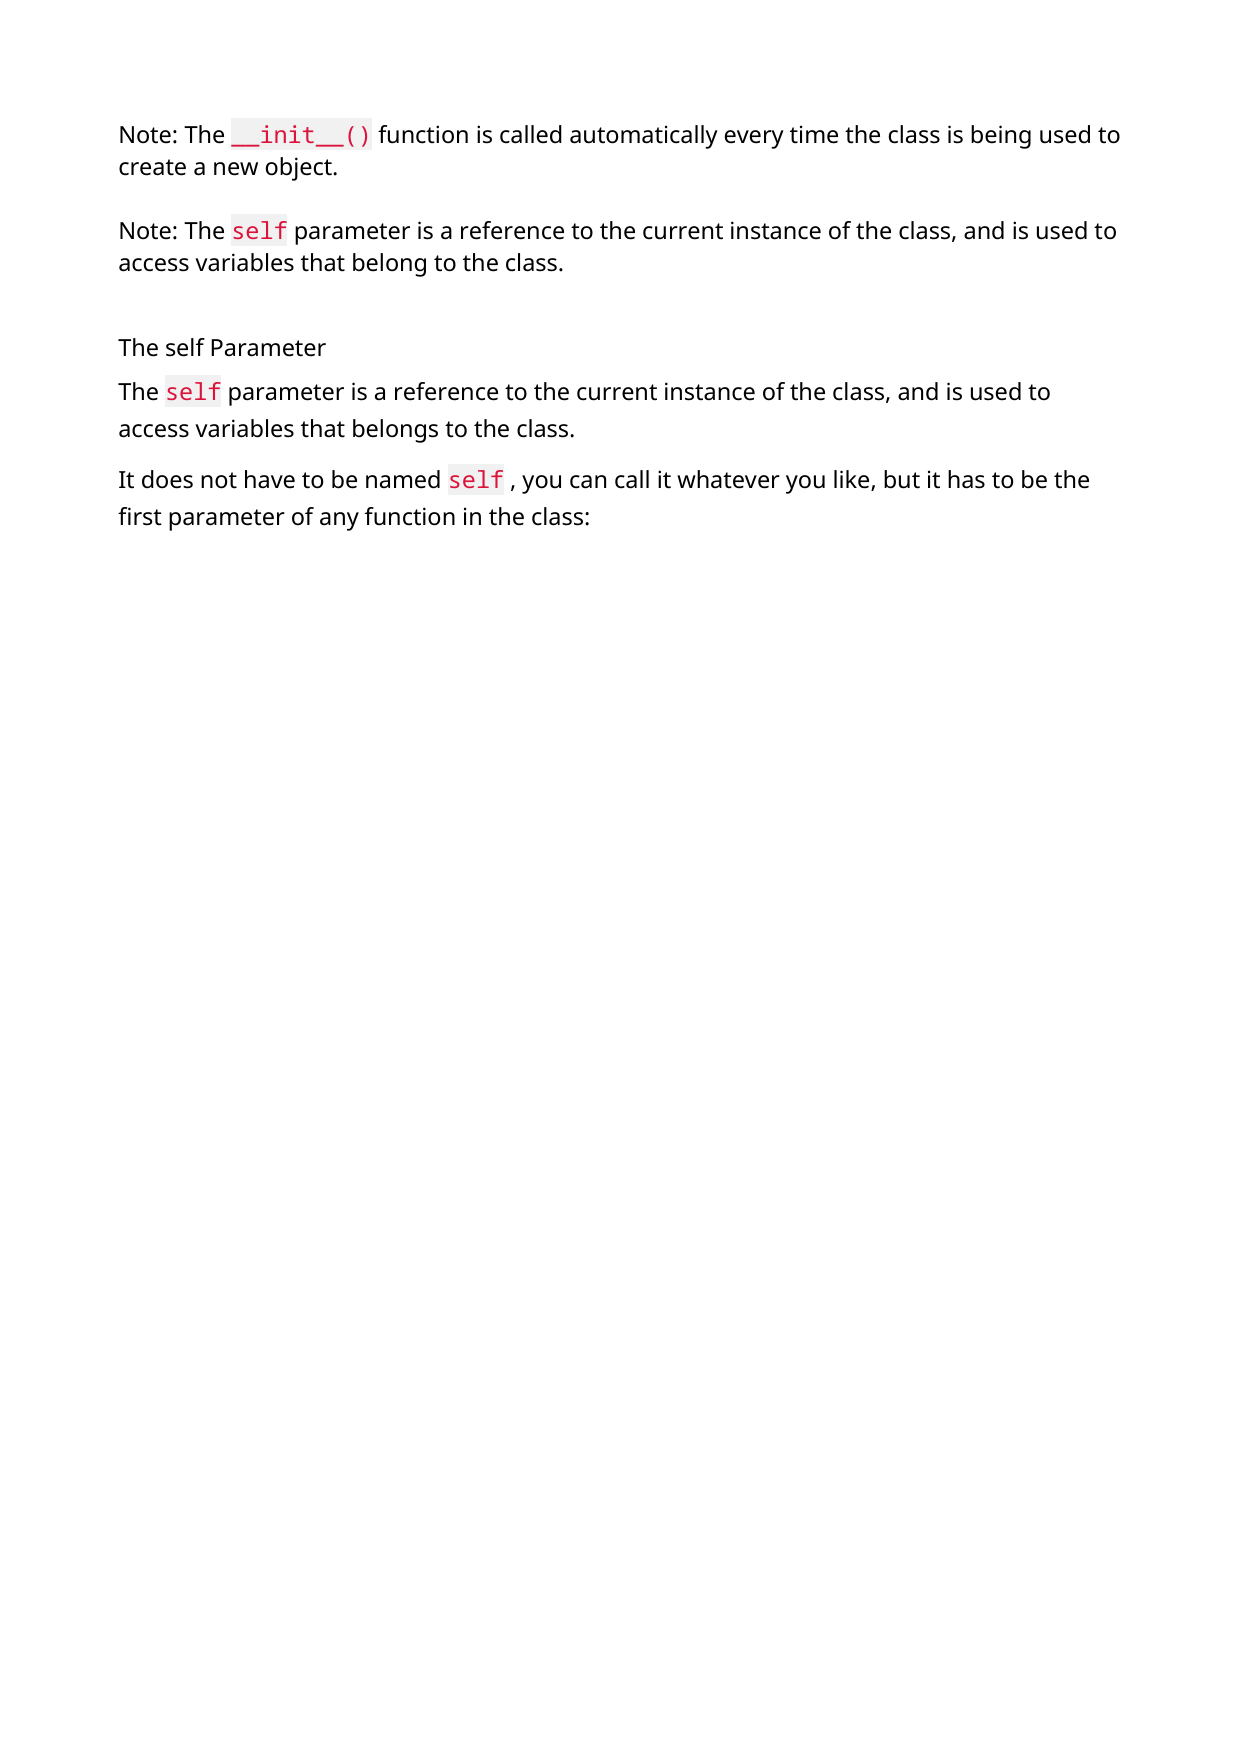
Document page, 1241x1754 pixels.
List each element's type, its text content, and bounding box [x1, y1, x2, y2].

text Note: The self parameter is a reference to the current instance of the class, and is used to access variables that belong to the class. [118, 214, 1122, 278]
text The self parameter is a reference to the current instance of the class, and is used to access variables that belongs to the class. [118, 375, 1122, 444]
subtitle The self Parameter [118, 331, 1122, 363]
text It does not have to be named self , you can call it whatever you like, but it has to be the first parameter of any function in the class: [118, 463, 1122, 532]
text Note: The __init__() function is called automatically every time the class is being used to create a new object. [118, 118, 1122, 182]
